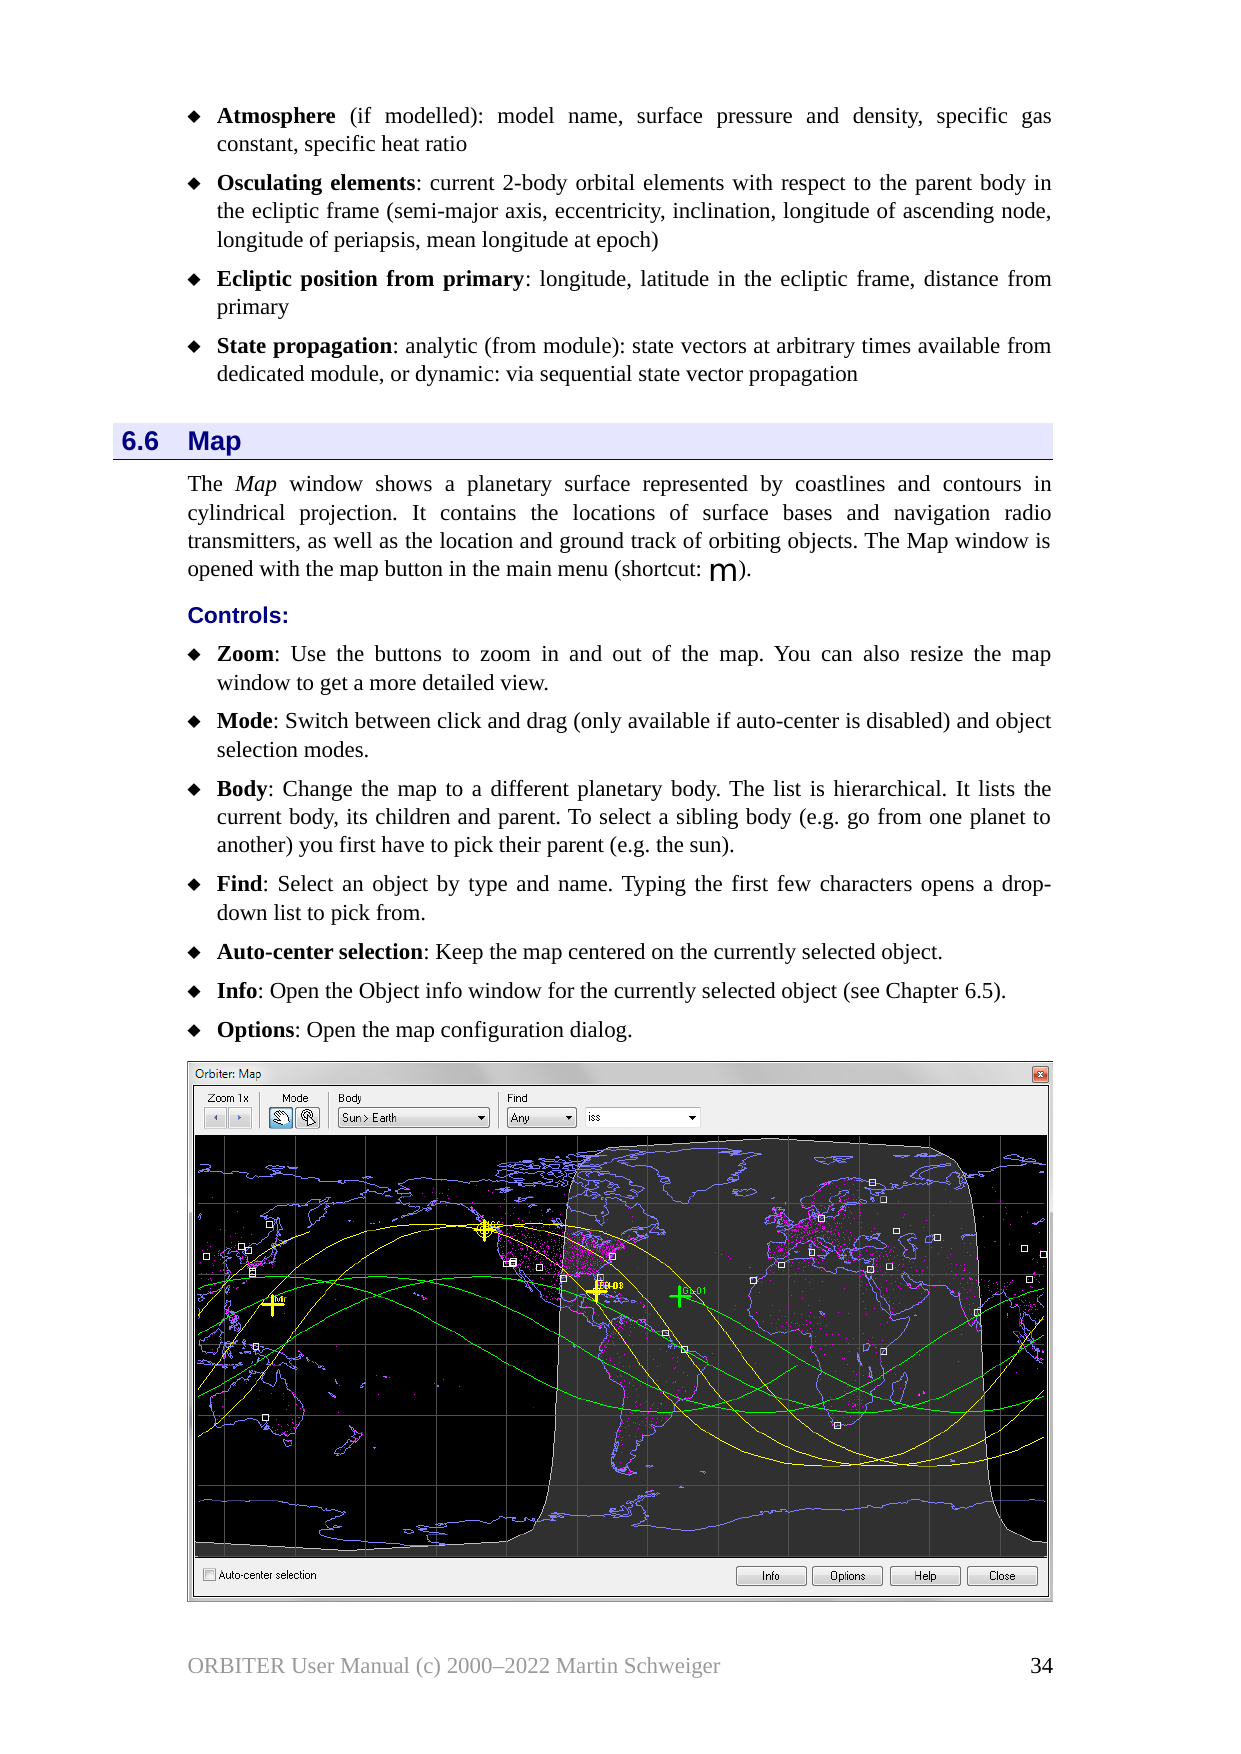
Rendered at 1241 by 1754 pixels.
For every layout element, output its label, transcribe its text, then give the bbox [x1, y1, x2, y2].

list Find: Select an object by type and name. Typing the first few characters opens a drop-down list to pick from. [187, 869, 1053, 926]
subtitle Controls: [187, 602, 1053, 628]
list Zoom: Use the buttons to zoom in and out of the map. You can also resize the map window to get a more detailed view. [187, 639, 1053, 696]
text The Map window shows a planetary surface represented by coastlines and contours in cylindrical projection. It contains the locations of surface bases and navigation radio transmitters, as well as the location and ground track of orbiting objects. The Map window is opened with the map button in the main menu (shortcut: m). [187, 469, 1053, 583]
list Auto-center selection: Keep the map centered on the currently selected object. [187, 937, 1053, 965]
list Atmosphere (if modelled): model name, surface pressure and density, specific gas constant, specific heat ratio [187, 100, 1053, 157]
list State propagation: analytic (from module): state vectors at arbitrary times available from dedicated module, or dynamic: via sequential state vector propagation [187, 331, 1053, 387]
list Mode: Switch between click and drag (only available if auto-center is disabled) and object selection modes. [187, 706, 1053, 763]
list Info: Open the Object info window for the currently selected object (see Chapter 6.4). [187, 976, 1053, 1004]
list Osculating elements: current 2-body orbital elements with respect to the parent body in the ecliptic frame (semi-major axis, eccentricity, inclination, longitude of ascending node, longitude of periapsis, mean longitude at epoch) [187, 168, 1053, 253]
list Options: Open the map configuration dialog. [187, 1014, 1053, 1043]
list Body: Change the map to a different planetary body. The list is hierarchical. It lists the current body, its children and parent. To select a sibling body (e.g. go from one planet to another) you first have to pick their parent (e.g. the sun). [187, 774, 1053, 859]
picture [187, 1061, 1053, 1602]
subtitle Map [113, 423, 1053, 459]
list Ecliptic position from primary: longitude, latitude in the ecliptic frame, distance from primary [187, 263, 1053, 320]
